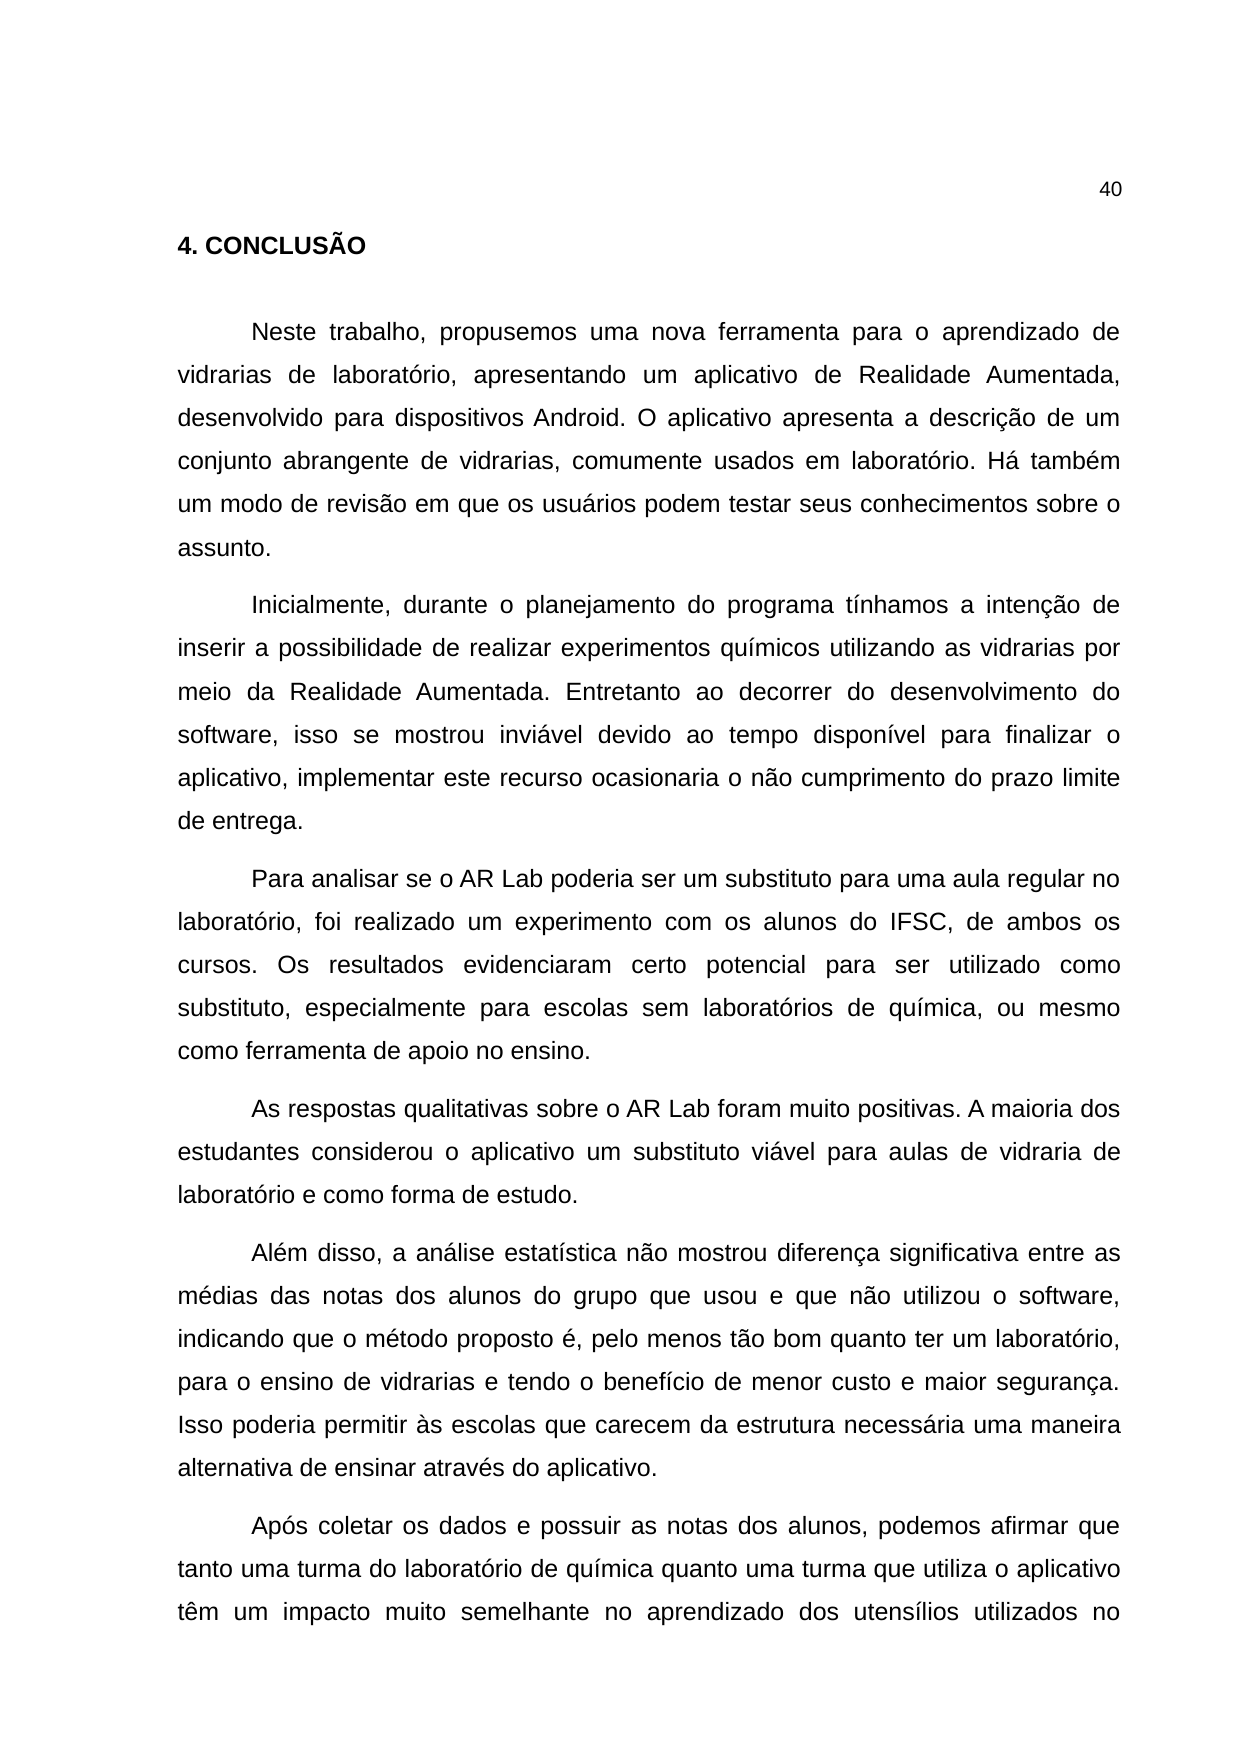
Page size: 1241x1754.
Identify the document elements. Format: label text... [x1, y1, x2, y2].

text Neste trabalho, propusemos uma nova ferramenta para o aprendizado de vidrarias de laboratório, apresentando um aplicativo de Realidade Aumentada, desenvolvido para dispositivos Android. O aplicativo apresenta a descrição de um conjunto abrangente de vidrarias, comumente usados em laboratório. Há também um modo de revisão em que os usuários podem testar seus conhecimentos sobre o assunto. [177, 317, 1122, 561]
text Inicialmente, durante o planejamento do programa tínhamos a intenção de inserir a possibilidade de realizar experimentos químicos utilizando as vidrarias por meio da Realidade Aumentada. Entretanto ao decorrer do desenvolvimento do software, isso se mostrou inviável devido ao tempo disponível para finalizar o aplicativo, implementar este recurso ocasionaria o não cumprimento do prazo limite de entrega. [177, 590, 1122, 834]
text Além disso, a análise estatística não mostrou diferença significativa entre as médias das notas dos alunos do grupo que usou e que não utilizou o software, indicando que o método proposto é, pelo menos tão bom quanto ter um laboratório, para o ensino de vidrarias e tendo o benefício de menor custo e maior segurança. Isso poderia permitir às escolas que carecem da estrutura necessária uma maneira alternativa de ensinar através do aplicativo. [177, 1238, 1122, 1482]
text Para analisar se o AR Lab poderia ser um substituto para uma aula regular no laboratório, foi realizado um experimento com os alunos do IFSC, de ambos os cursos. Os resultados evidenciaram certo potencial para ser utilizado como substituto, especialmente para escolas sem laboratórios de química, ou mesmo como ferramenta de apoio no ensino. [177, 863, 1122, 1065]
text As respostas qualitativas sobre o AR Lab foram muito positivas. A maioria dos estudantes considerou o aplicativo um substituto viável para aulas de vidraria de laboratório e como forma de estudo. [177, 1094, 1122, 1209]
subtitle 4. CONCLUSÃO [177, 231, 1122, 302]
text Após coletar os dados e possuir as notas dos alunos, podemos afirmar que tanto uma turma do laboratório de química quanto uma turma que utiliza o aplicativo têm um impacto muito semelhante no aprendizado dos utensílios utilizados no [177, 1511, 1122, 1626]
